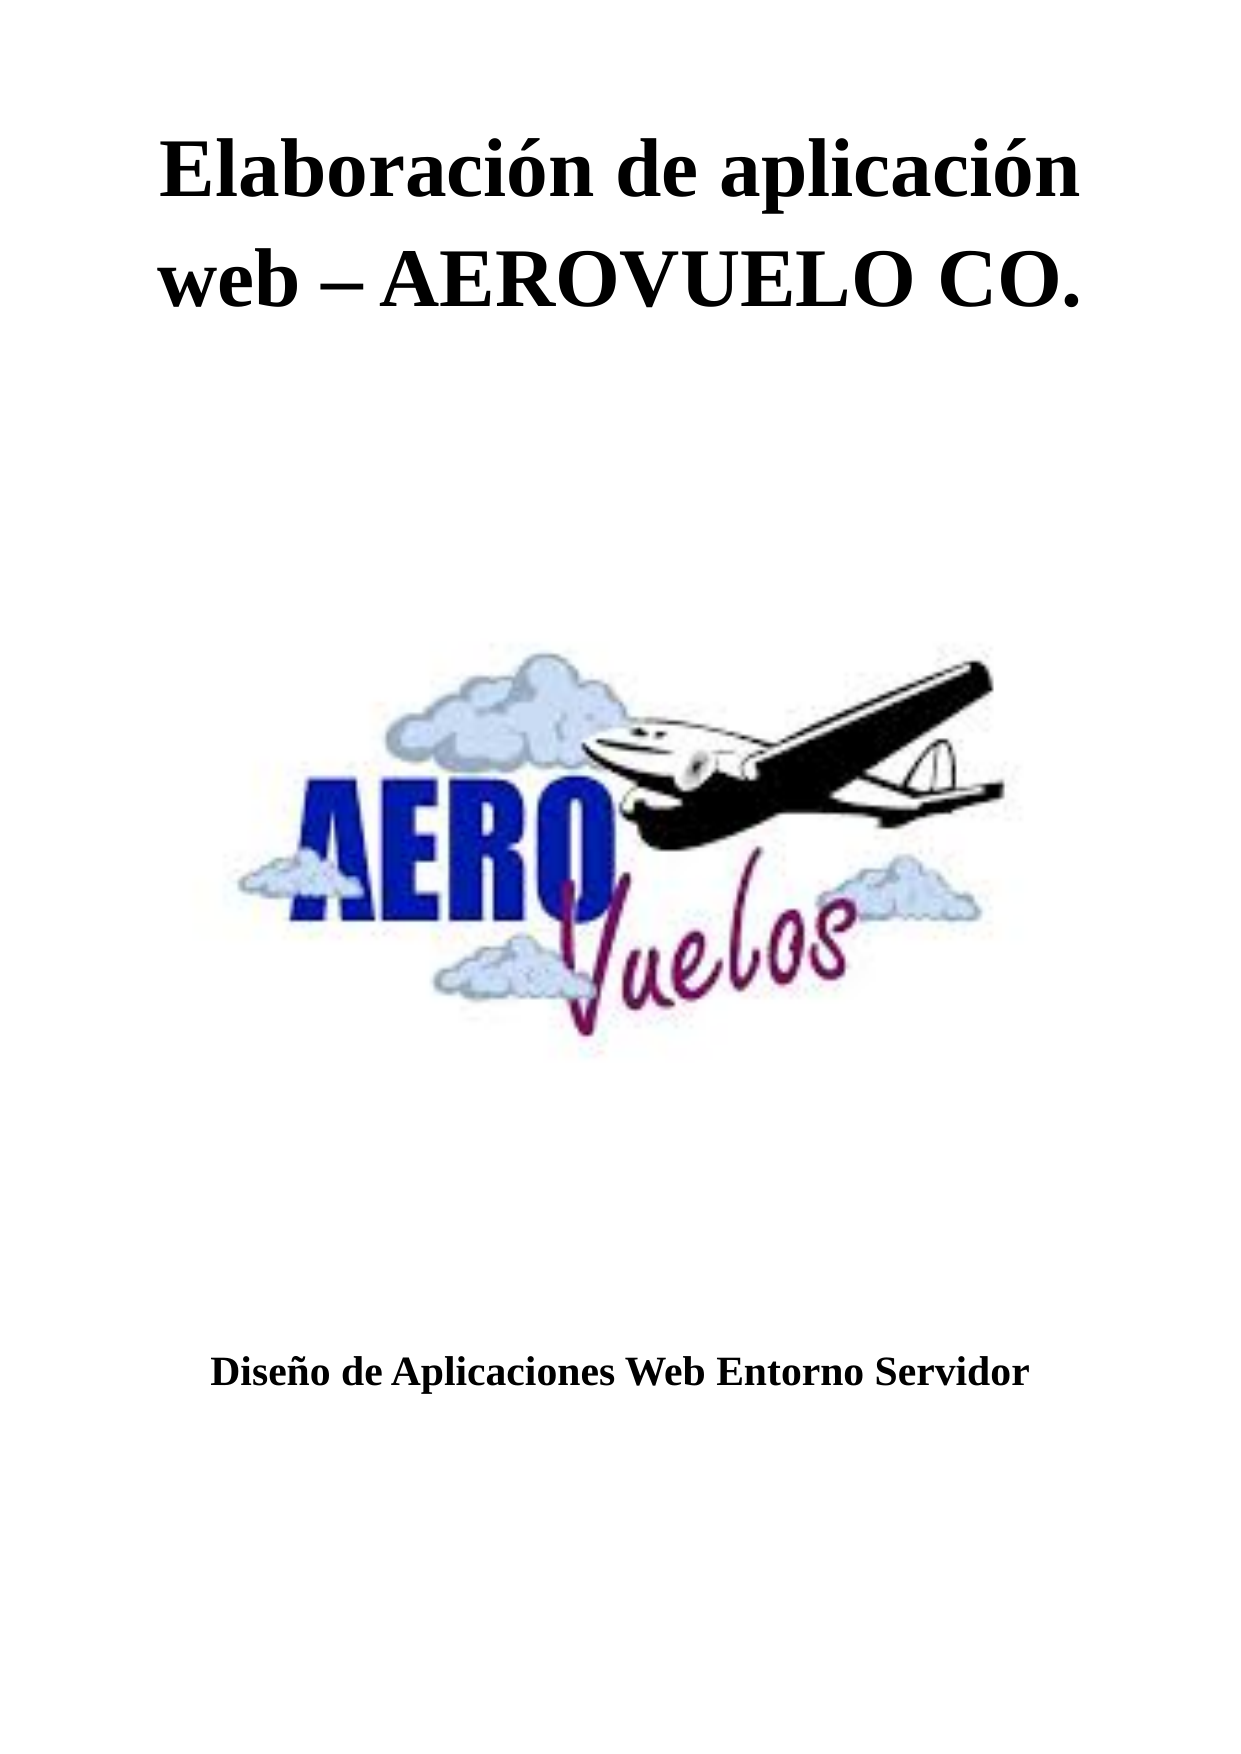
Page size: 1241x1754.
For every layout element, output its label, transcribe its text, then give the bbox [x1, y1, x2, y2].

text Elaboración de aplicación web – AEROVUELO CO. [118, 118, 1122, 324]
text Diseño de Aplicaciones Web Entorno Servidor [118, 1346, 1122, 1394]
picture [136, 526, 1127, 1222]
